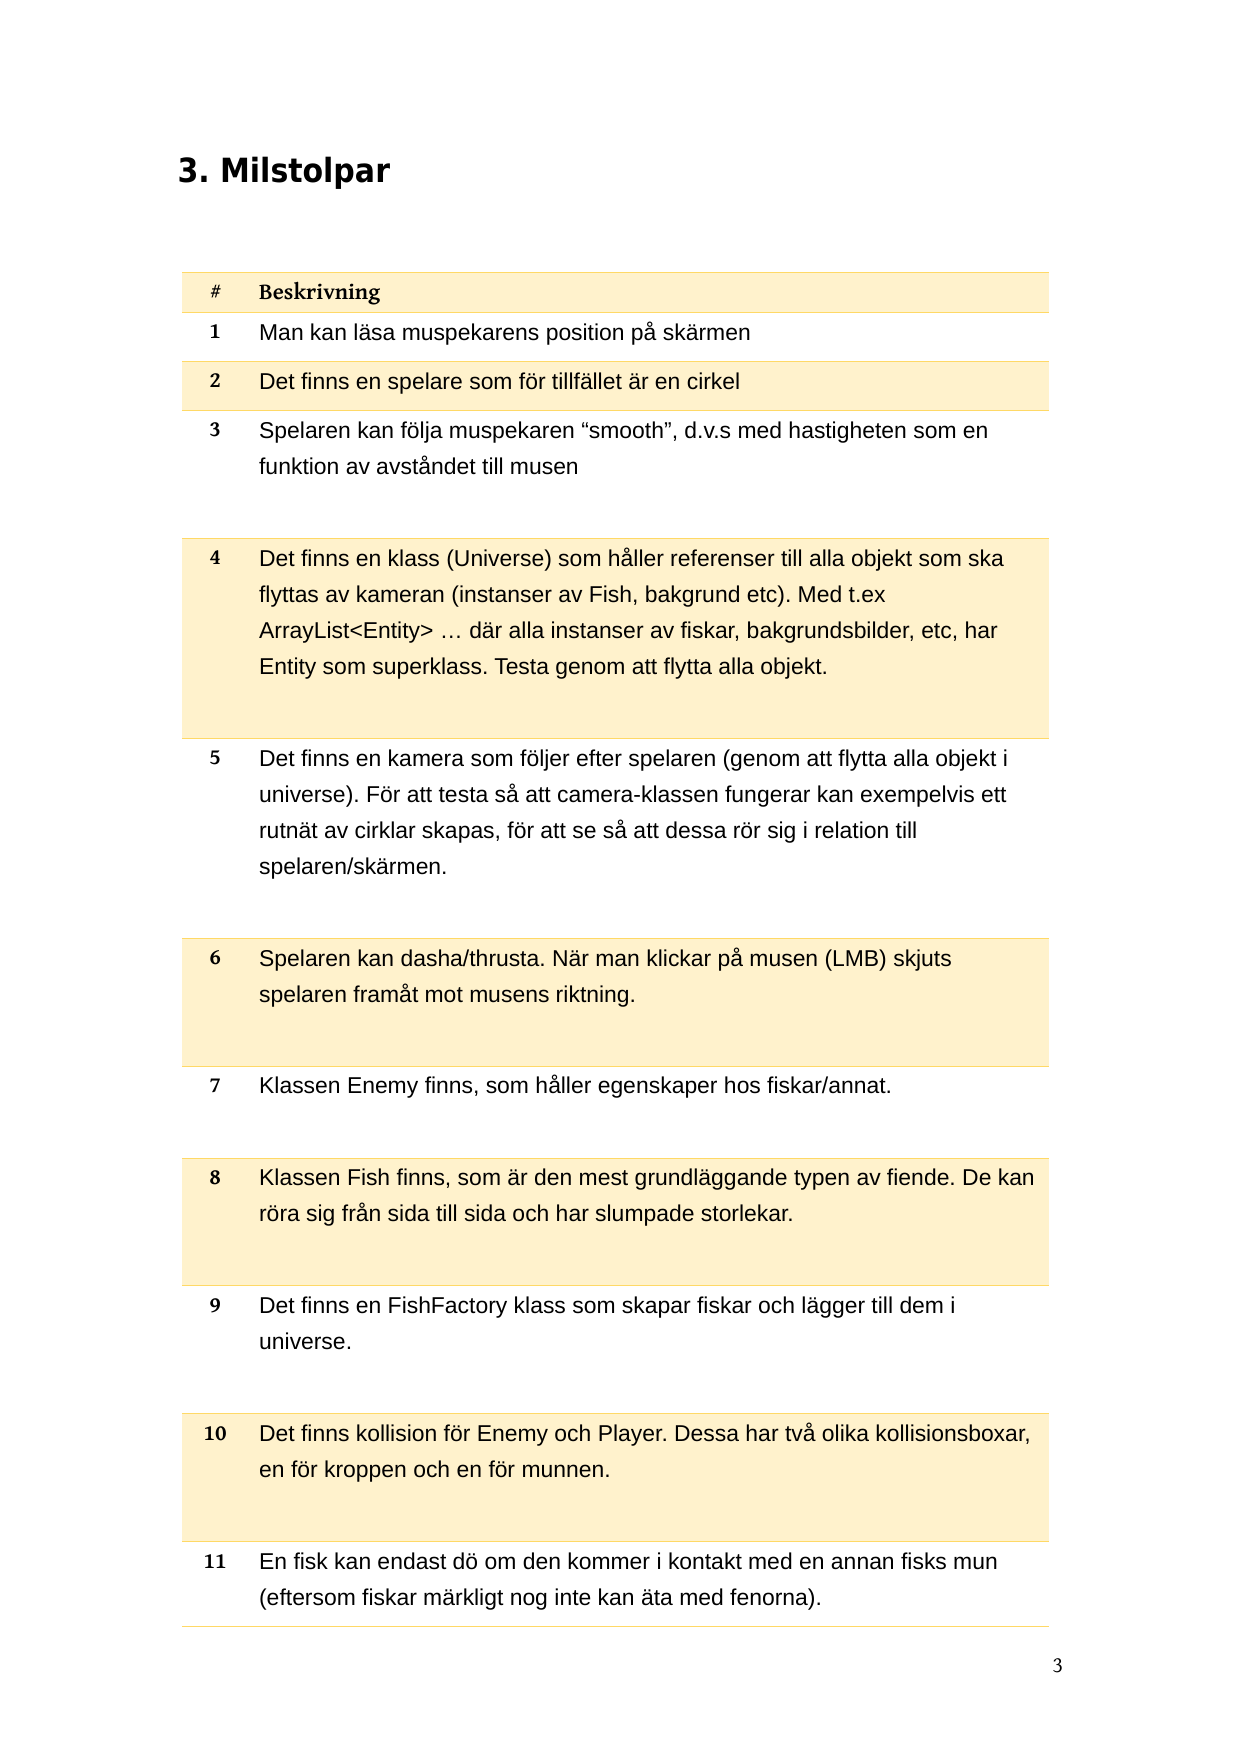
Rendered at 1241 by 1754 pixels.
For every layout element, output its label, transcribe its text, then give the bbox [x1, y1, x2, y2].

table_cell 6 [182, 939, 248, 1066]
subtitle 3. Milstolpar [177, 151, 1063, 190]
table_cell Det finns kollision för Enemy och Player. Dessa har två olika kollisionsboxar, en för kroppen och en för munnen. [248, 1414, 1049, 1541]
table_cell 5 [182, 739, 248, 938]
table_cell 3 [182, 411, 248, 538]
table_cell 9 [182, 1286, 248, 1413]
table_cell 10 [182, 1414, 248, 1541]
table_cell Spelaren kan dasha/thrusta. När man klickar på musen (LMB) skjuts spelaren framåt mot musens riktning. [248, 939, 1049, 1066]
table_cell 11 [182, 1542, 248, 1626]
table_cell Det finns en FishFactory klass som skapar fiskar och lägger till dem i universe. [248, 1286, 1049, 1413]
table_cell Det finns en spelare som för tillfället är en cirkel [248, 362, 1049, 410]
table_cell Man kan läsa muspekarens position på skärmen [248, 313, 1049, 361]
table_cell Det finns en klass (Universe) som håller referenser till alla objekt som ska flyttas av kameran (instanser av Fish, bakgrund etc). Med t.ex ArrayList<Entity> … där alla instanser av fiskar, bakgrundsbilder, etc, har Entity som superklass. Testa genom att flytta alla objekt. [248, 539, 1049, 738]
table_cell En fisk kan endast dö om den kommer i kontakt med en annan fisks mun (eftersom fiskar märkligt nog inte kan äta med fenorna). [248, 1542, 1049, 1626]
table_cell Klassen Fish finns, som är den mest grundläggande typen av fiende. De kan röra sig från sida till sida och har slumpade storlekar. [248, 1159, 1049, 1285]
table_cell 1 [182, 313, 248, 361]
table_cell 4 [182, 539, 248, 738]
table_cell Klassen Enemy finns, som håller egenskaper hos fiskar/annat. [248, 1067, 1049, 1157]
table_header # [182, 273, 248, 312]
table_cell 8 [182, 1159, 248, 1285]
table_header Beskrivning [248, 273, 1049, 312]
table_cell 7 [182, 1067, 248, 1157]
table_cell 2 [182, 362, 248, 410]
table_cell Det finns en kamera som följer efter spelaren (genom att flytta alla objekt i universe). För att testa så att camera-klassen fungerar kan exempelvis ett rutnät av cirklar skapas, för att se så att dessa rör sig i relation till spelaren/skärmen. [248, 739, 1049, 938]
table_cell Spelaren kan följa muspekaren “smooth”, d.v.s med hastigheten som en funktion av avståndet till musen [248, 411, 1049, 538]
